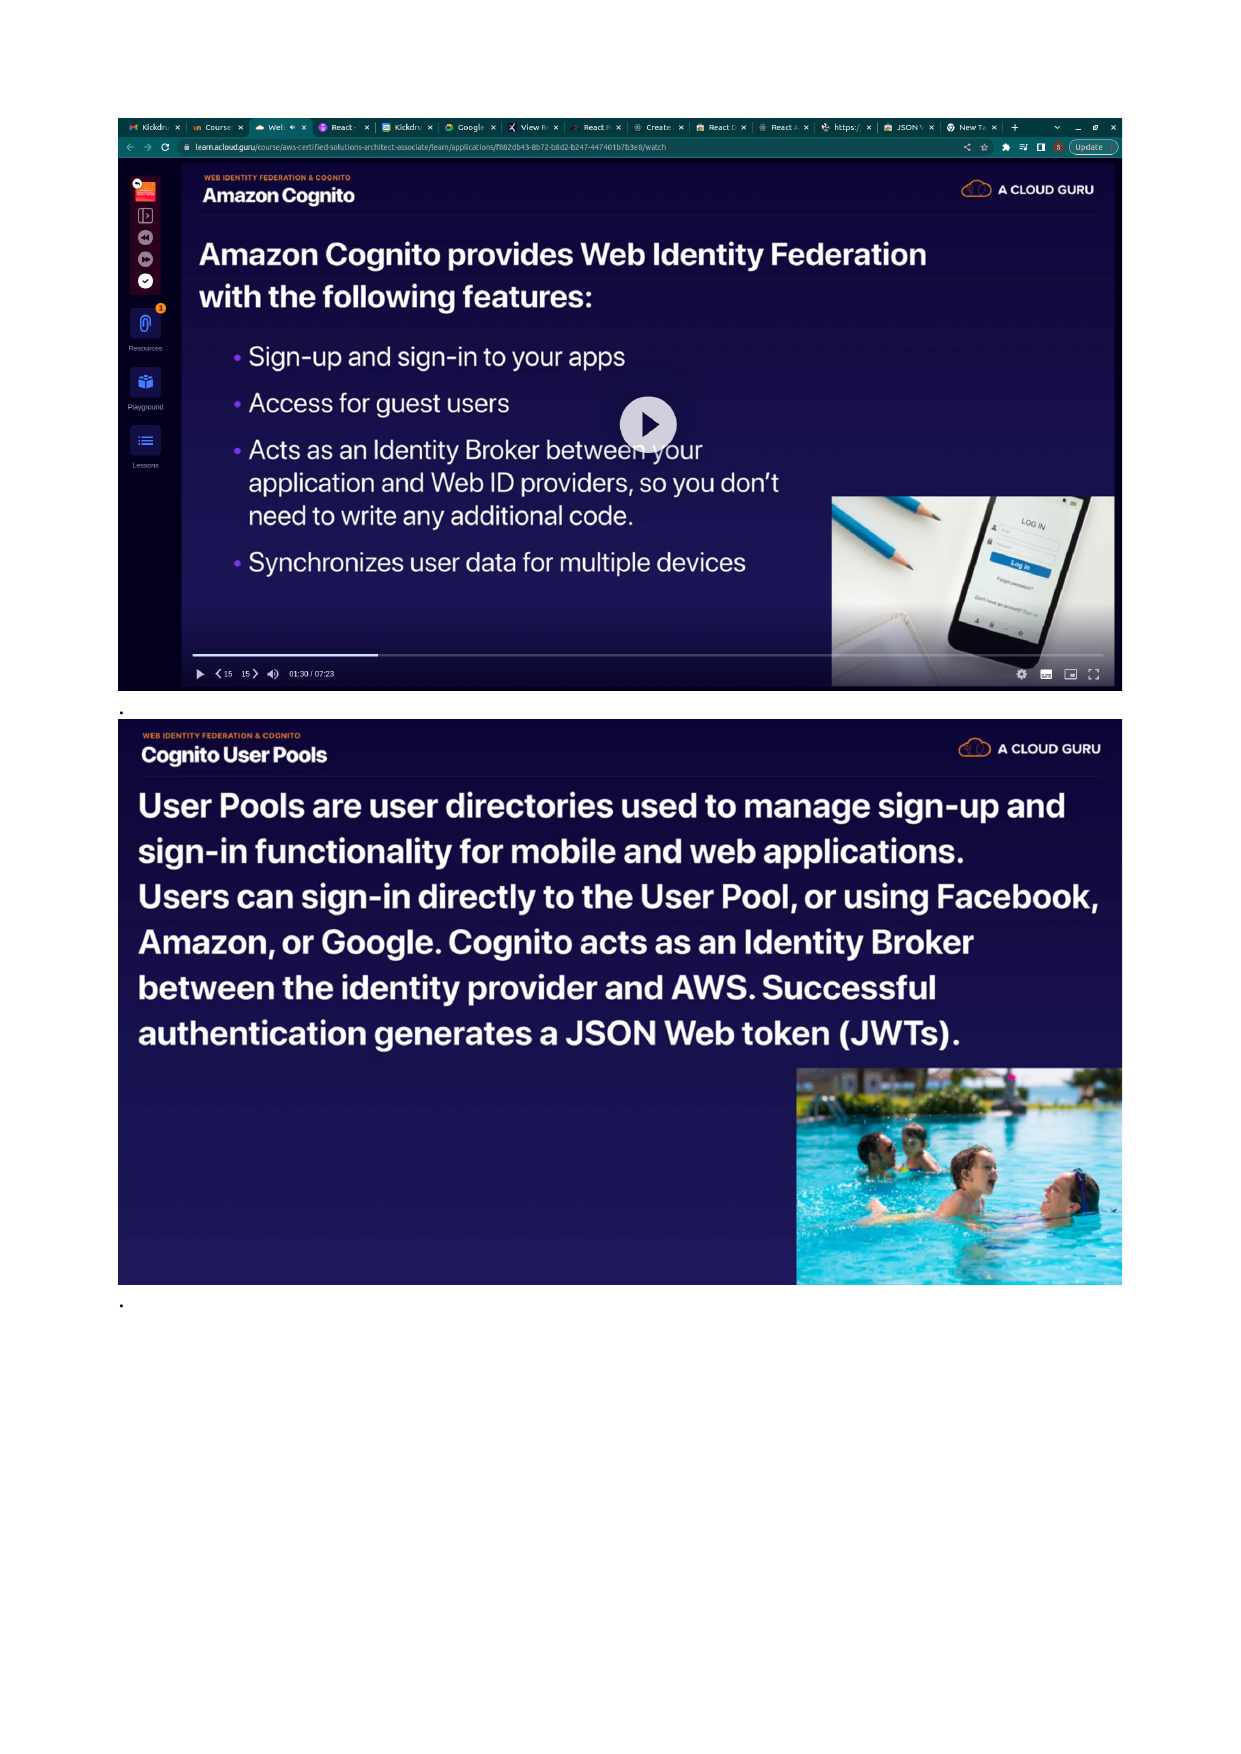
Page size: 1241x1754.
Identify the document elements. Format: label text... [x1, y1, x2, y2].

picture [118, 719, 1123, 1285]
text . [118, 691, 1122, 719]
text . [118, 1285, 1122, 1313]
picture [118, 118, 1123, 691]
